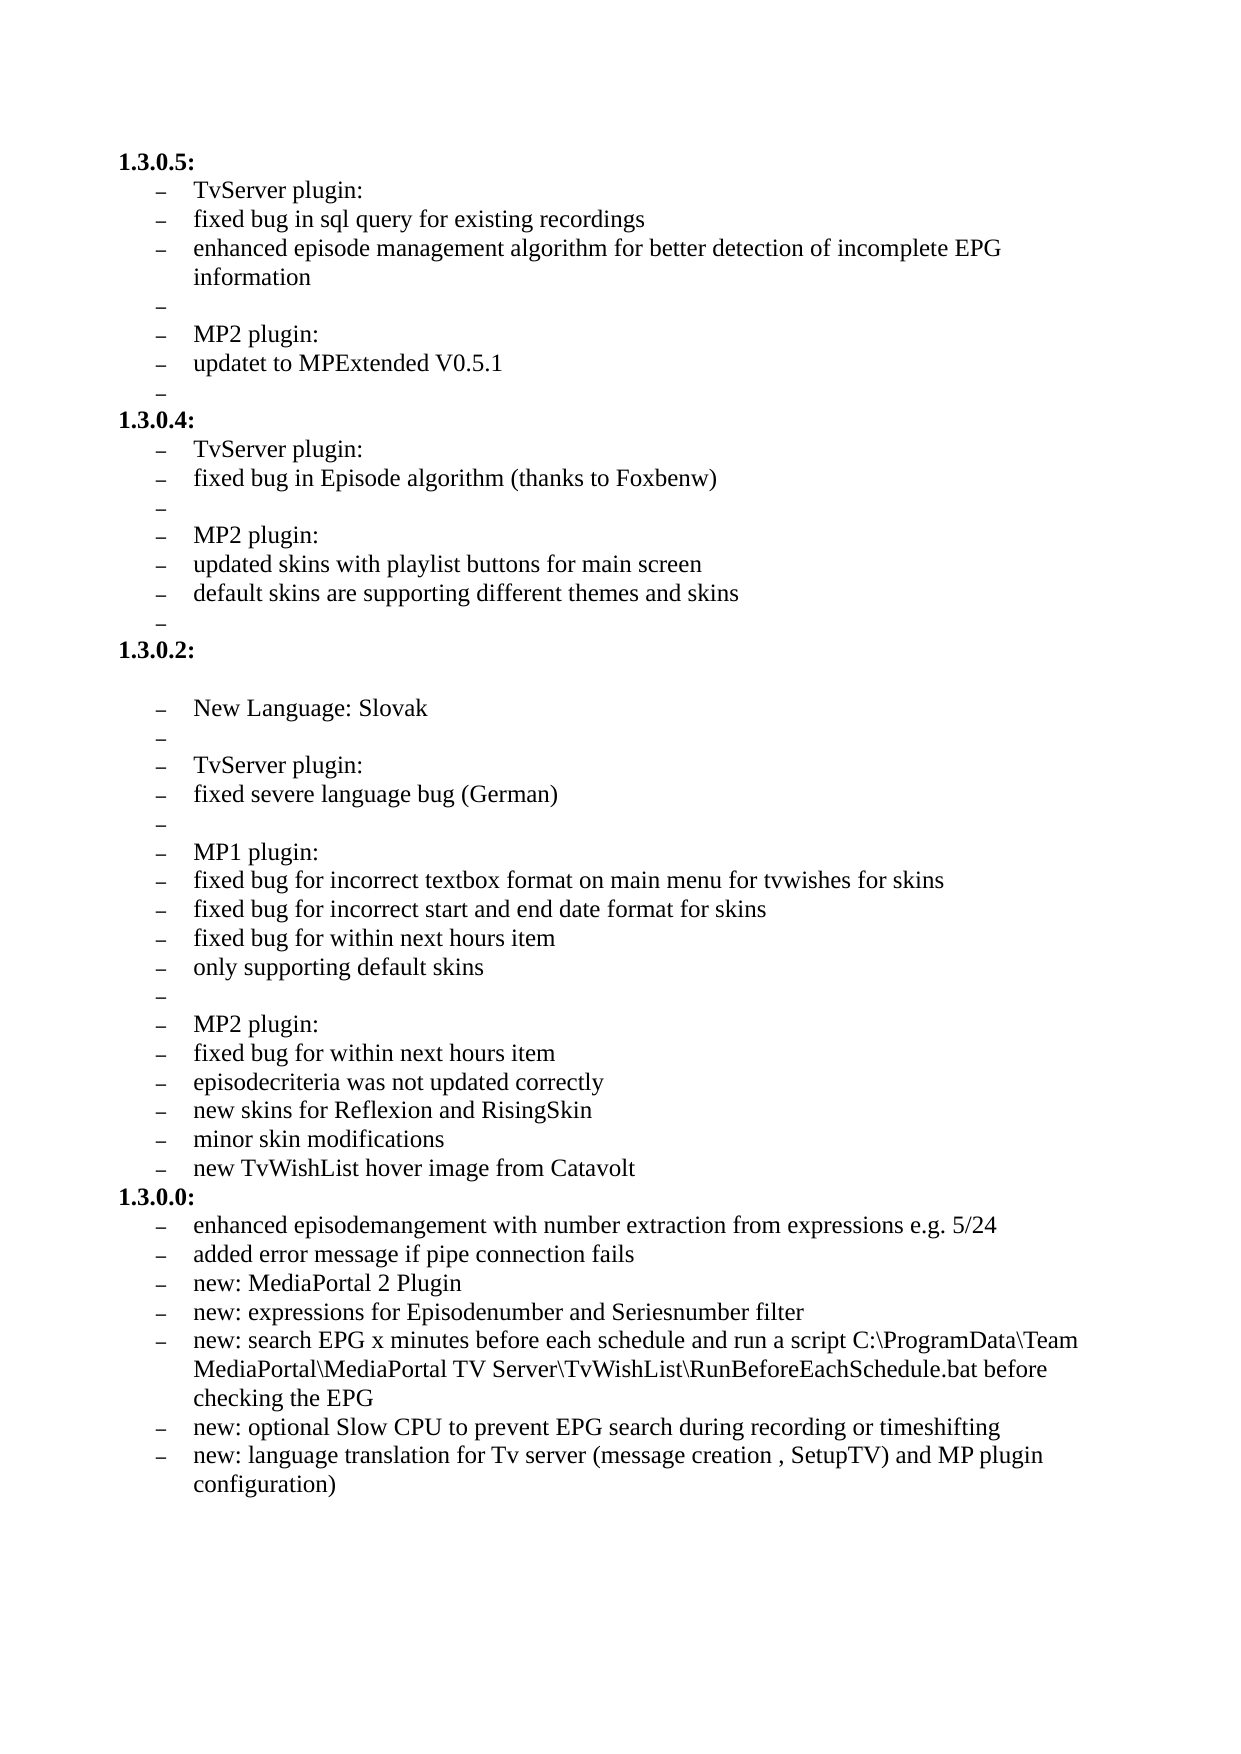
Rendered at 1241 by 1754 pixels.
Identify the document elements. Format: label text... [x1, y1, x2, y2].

list minor skin modifications [156, 1124, 1122, 1153]
list MP2 plugin: [156, 521, 1122, 549]
list new: expressions for Episodenumber and Seriesnumber filter [156, 1297, 1122, 1326]
list fixed bug for within next hours item [156, 923, 1122, 952]
list episodecriteria was not updated correctly [156, 1067, 1122, 1096]
list fixed bug for incorrect textbox format on main menu for tvwishes for skins [156, 866, 1122, 894]
list new skins for Reflexion and RisingSkin [156, 1096, 1122, 1124]
list new: MediaPortal 2 Plugin [156, 1268, 1122, 1297]
list added error message if pipe connection fails [156, 1239, 1122, 1268]
list fixed bug in sql query for existing recordings [156, 204, 1122, 233]
list TvServer plugin: [156, 434, 1122, 463]
list fixed bug for incorrect start and end date format for skins [156, 894, 1122, 923]
list new: search EPG x minutes before each schedule and run a script C:\ProgramData\Team MediaPortal\MediaPortal TV Server\TvWishList\RunBeforeEachSchedule.bat before checking the EPG [156, 1326, 1122, 1412]
text 1.3.0.0: [118, 1182, 1122, 1211]
list enhanced episodemangement with number extraction from expressions e.g. 5/24 [156, 1211, 1122, 1239]
list new: language translation for Tv server (message creation , SetupTV) and MP plugin configuration) [156, 1441, 1122, 1498]
list TvServer plugin: [156, 176, 1122, 204]
text 1.3.0.4: [118, 406, 1122, 434]
list updated skins with playlist buttons for main screen [156, 549, 1122, 578]
list MP2 plugin: [156, 1009, 1122, 1038]
list default skins are supporting different themes and skins [156, 578, 1122, 607]
list updatet to MPExtended V0.5.1 [156, 348, 1122, 377]
list only supporting default skins [156, 952, 1122, 981]
list TvServer plugin: [156, 751, 1122, 779]
list new TvWishList hover image from Catavolt [156, 1153, 1122, 1182]
text 1.3.0.2: [118, 636, 1122, 664]
list MP2 plugin: [156, 319, 1122, 348]
list fixed bug in Episode algorithm (thanks to Foxbenw) [156, 463, 1122, 492]
list new: optional Slow CPU to prevent EPG search during recording or timeshifting [156, 1412, 1122, 1441]
list fixed bug for within next hours item [156, 1038, 1122, 1067]
list New Language: Slovak [156, 693, 1122, 722]
list enhanced episode management algorithm for better detection of incomplete EPG information [156, 233, 1122, 291]
text 1.3.0.5: [118, 147, 1122, 176]
list fixed severe language bug (German) [156, 779, 1122, 808]
list MP1 plugin: [156, 837, 1122, 866]
